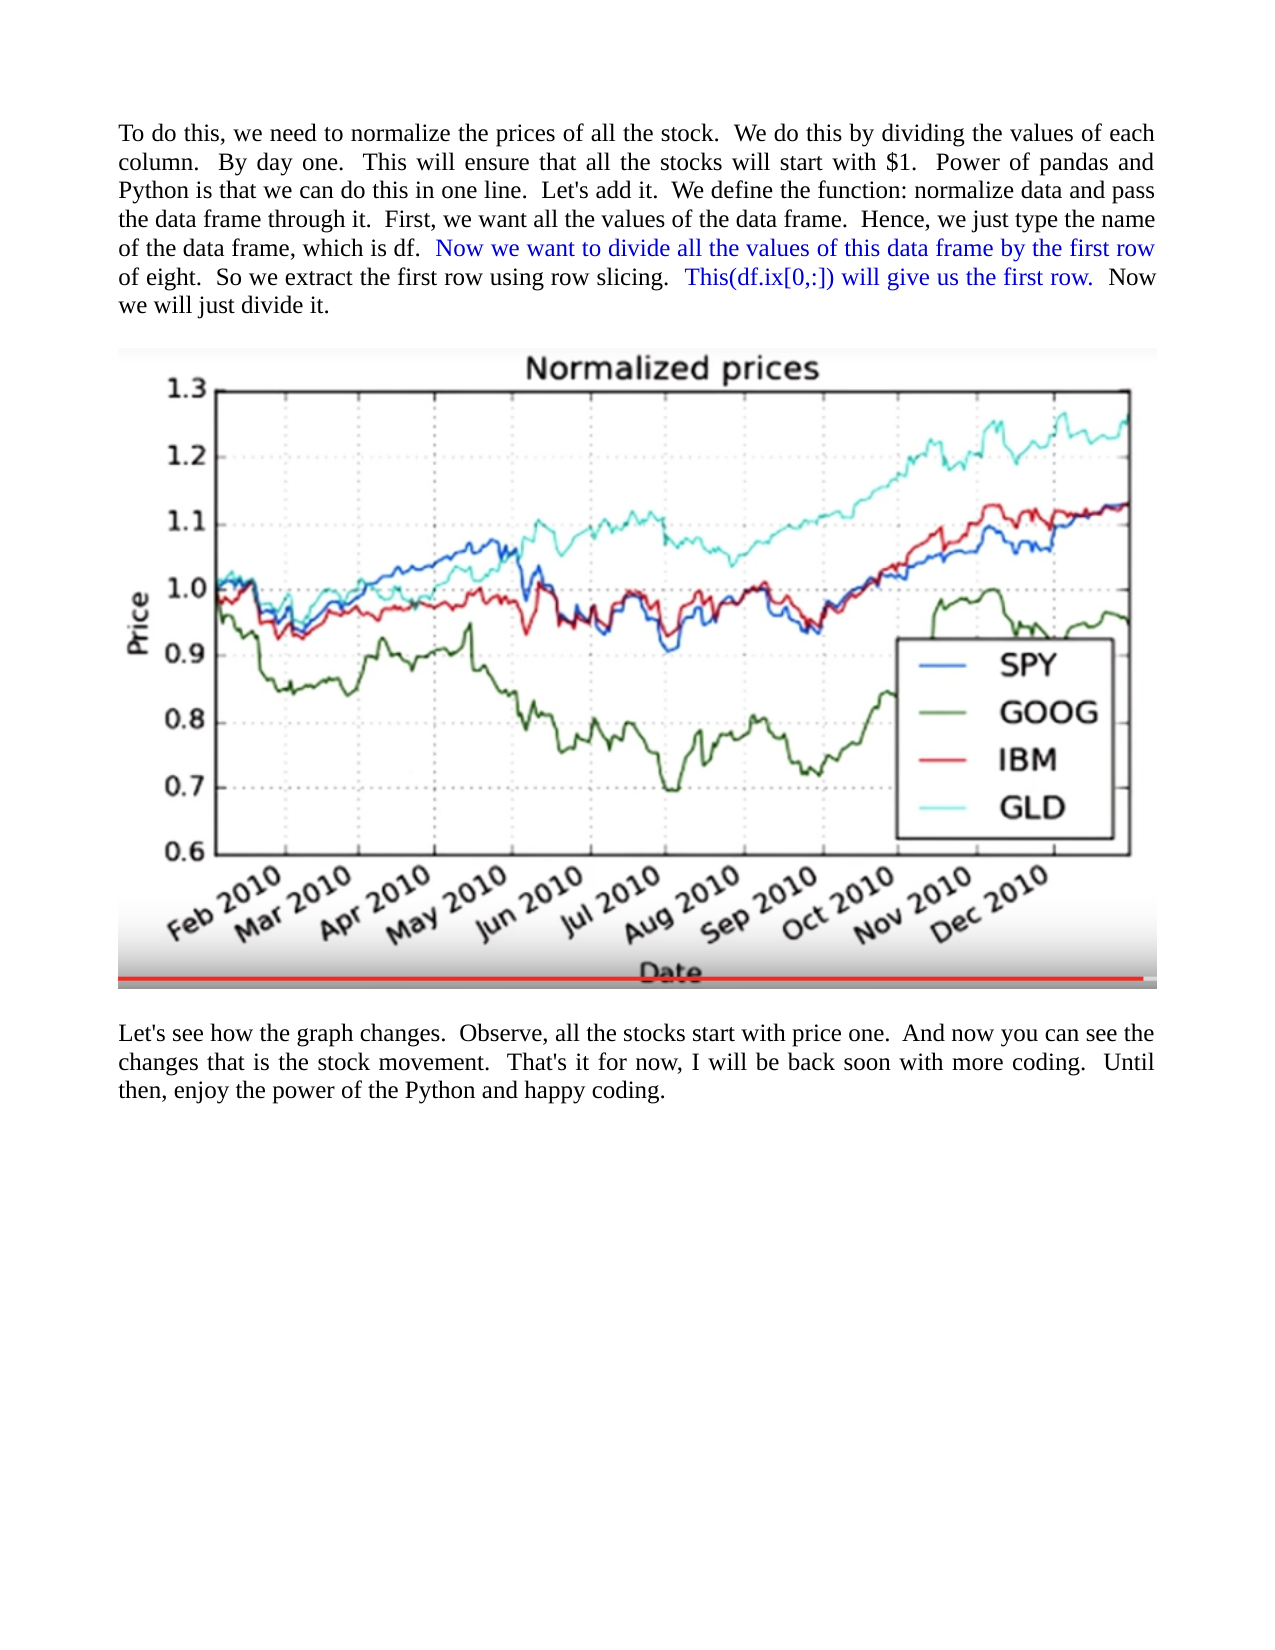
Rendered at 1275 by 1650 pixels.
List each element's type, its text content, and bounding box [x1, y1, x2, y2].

text Let's see how the graph changes. Observe, all the stocks start with price one. And now you can see the changes that is the stock movement. That's it for now, I will be back soon with more coding. Until then, enjoy the power of the Python and happy coding. [118, 1018, 1157, 1104]
picture [118, 348, 1157, 989]
text To do this, we need to normalize the prices of all the stock. We do this by dividing the values of each column. By day one. This will ensure that all the stocks will start with $1. Power of pandas and Python is that we can do this in one line. Let's add it. We define the function: normalize data and pass the data frame through it. First, we want all the values of the data frame. Hence, we just type the name of the data frame, which is df. Now we want to divide all the values of this data frame by the first row of eight. So we extract the first row using row slicing. This(df.ix[0,:]) will give us the first row. Now we will just divide it. [118, 118, 1157, 319]
